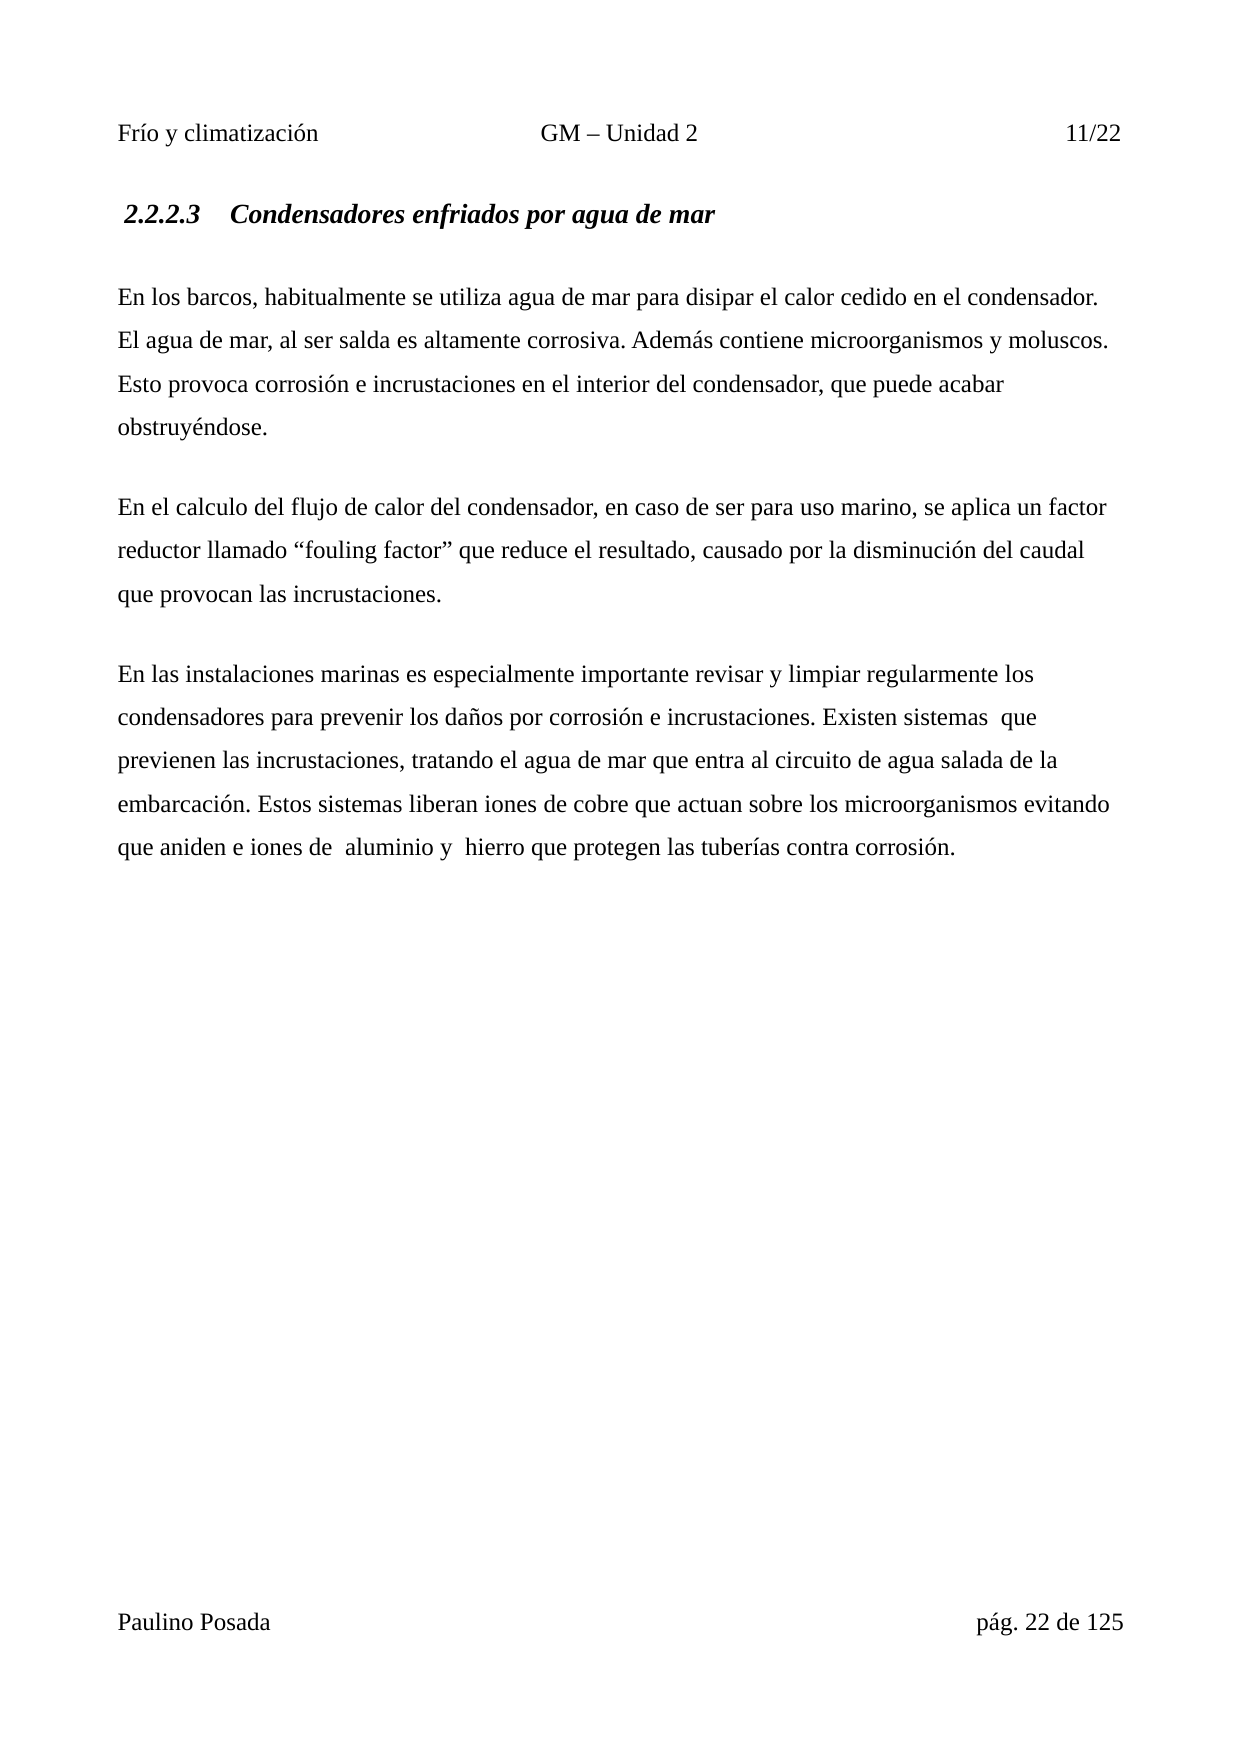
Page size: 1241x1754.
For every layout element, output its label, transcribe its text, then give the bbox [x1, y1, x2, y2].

text En los barcos, habitualmente se utiliza agua de mar para disipar el calor cedido en el condensador. El agua de mar, al ser salda es altamente corrosiva. Además contiene microorganismos y moluscos. Esto provoca corrosión e incrustaciones en el interior del condensador, que puede acabar obstruyéndose. [117, 282, 1123, 441]
subtitle Condensadores enfriados por agua de mar [117, 197, 1123, 229]
text En las instalaciones marinas es especialmente importante revisar y limpiar regularmente los condensadores para prevenir los daños por corrosión e incrustaciones. Existen sistemas que previenen las incrustaciones, tratando el agua de mar que entra al circuito de agua salada de la embarcación. Estos sistemas liberan iones de cobre que actuan sobre los microorganismos evitando que aniden e iones de aluminio y hierro que protegen las tuberías contra corrosión. [117, 659, 1123, 861]
text En el calculo del flujo de calor del condensador, en caso de ser para uso marino, se aplica un factor reductor llamado “fouling factor” que reduce el resultado, causado por la disminución del caudal que provocan las incrustaciones. [117, 492, 1123, 607]
